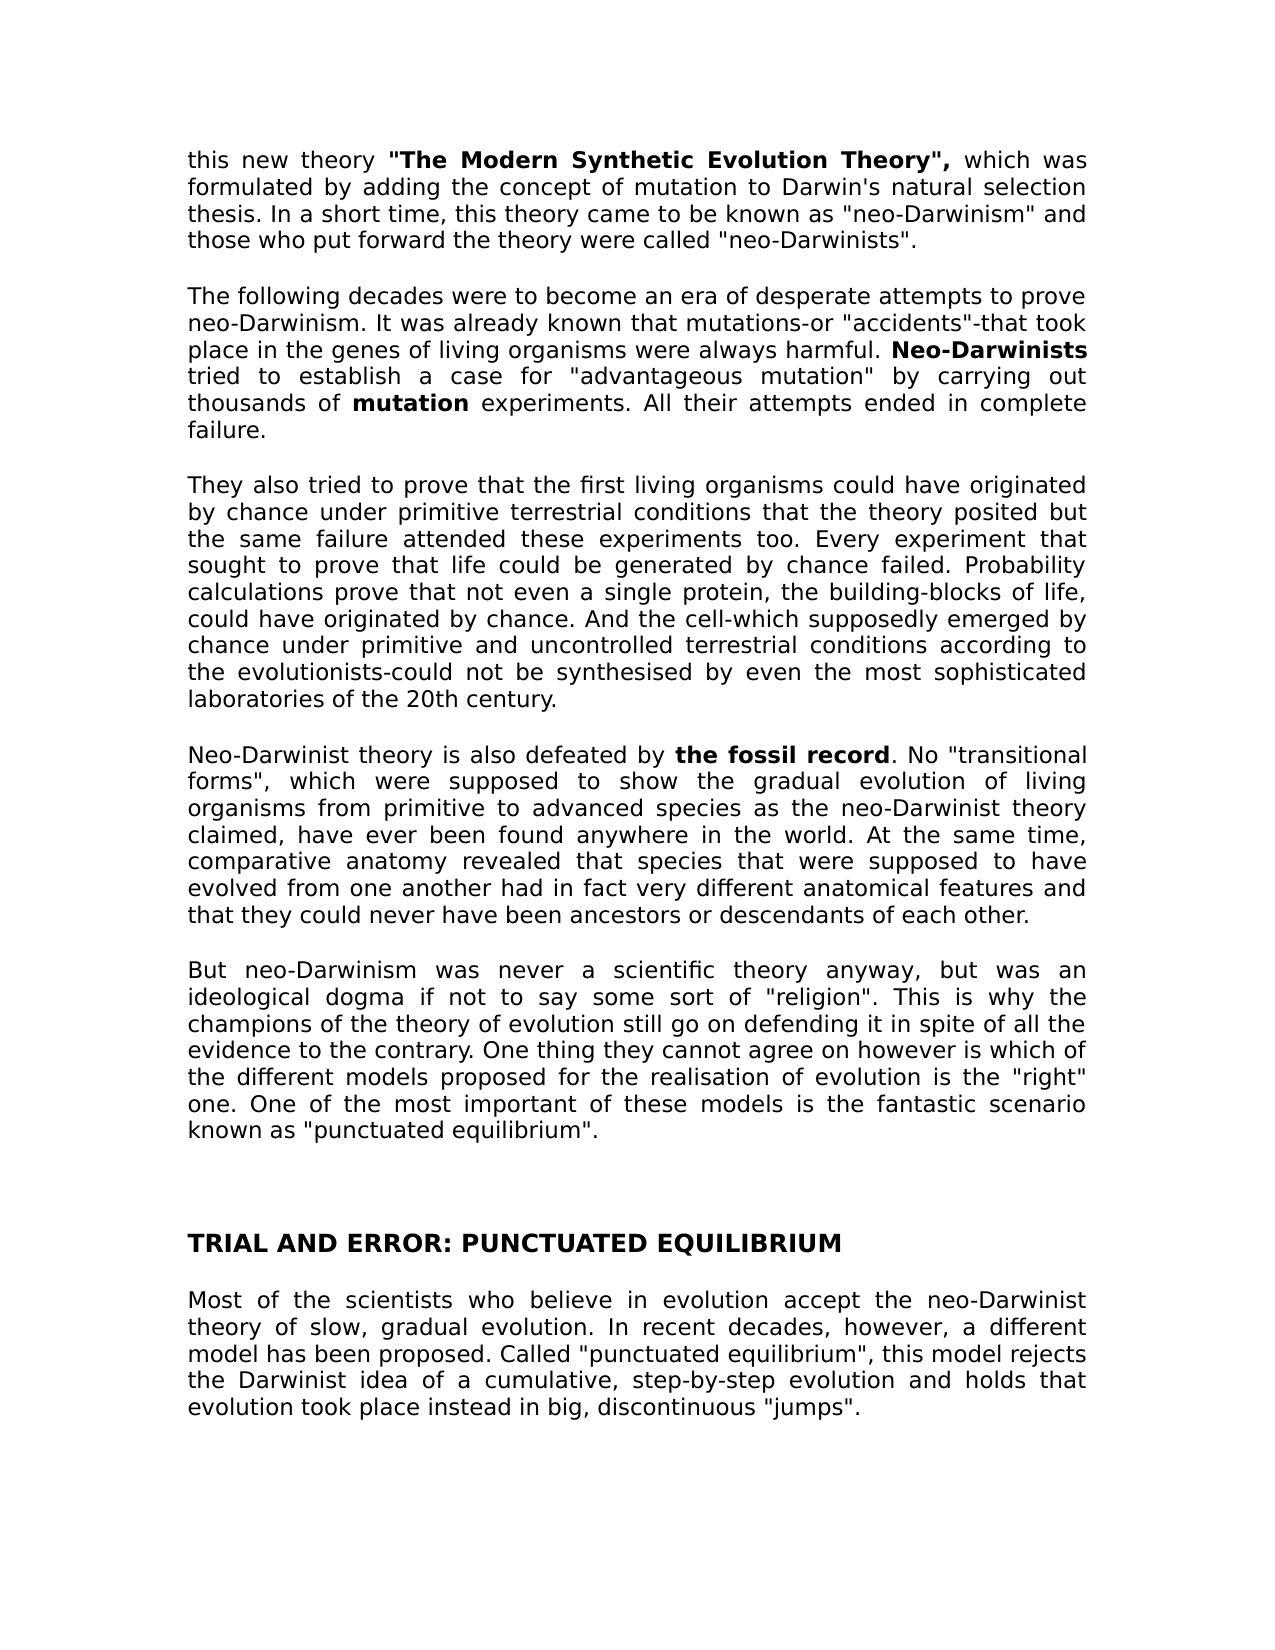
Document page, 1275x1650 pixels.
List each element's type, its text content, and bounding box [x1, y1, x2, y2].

text Trial and Error: Punctuated Equilibrium [187, 1229, 1088, 1258]
text Neo-Darwinist theory is also defeated by the fossil record. No "transitional forms", which were supposed to show the gradual evolution of living organisms from primitive to advanced species as the neo-Darwinist theory claimed, have ever been found anywhere in the world. At the same time, comparative anatomy revealed that species that were supposed to have evolved from one another had in fact very different anatomical features and that they could never have been ancestors or descendants of each other. [187, 742, 1088, 928]
text Most of the scientists who believe in evolution accept the neo-Darwinist theory of slow, gradual evolution. In recent decades, however, a different model has been proposed. Called "punctuated equilibrium", this model rejects the Darwinist idea of a cumulative, step-by-step evolution and holds that evolution took place instead in big, discontinuous "jumps". [187, 1288, 1088, 1421]
text this new theory "The Modern Synthetic Evolution Theory", which was formulated by adding the concept of mutation to Darwin's natural selection thesis. In a short time, this theory came to be known as "neo-Darwinism" and those who put forward the theory were called "neo-Darwinists". [187, 148, 1088, 254]
text They also tried to prove that the first living organisms could have originated by chance under primitive terrestrial conditions that the theory posited but the same failure attended these experiments too. Every experiment that sought to prove that life could be generated by chance failed. Probability calculations prove that not even a single protein, the building-blocks of life, could have originated by chance. And the cell-which supposedly emerged by chance under primitive and uncontrolled terrestrial conditions according to the evolutionists-could not be synthesised by even the most sophisticated laboratories of the 20th century. [187, 473, 1088, 713]
text But neo-Darwinism was never a scientific theory anyway, but was an ideological dogma if not to say some sort of "religion". This is why the champions of the theory of evolution still go on defending it in spite of all the evidence to the contrary. One thing they cannot agree on however is which of the different models proposed for the realisation of evolution is the "right" one. One of the most important of these models is the fantastic scenario known as "punctuated equilibrium". [187, 958, 1088, 1144]
text The following decades were to become an era of desperate attempts to prove neo-Darwinism. It was already known that mutations-or "accidents"-that took place in the genes of living organisms were always harmful. Neo-Darwinists tried to establish a case for "advantageous mutation" by carrying out thousands of mutation experiments. All their attempts ended in complete failure. [187, 283, 1088, 443]
